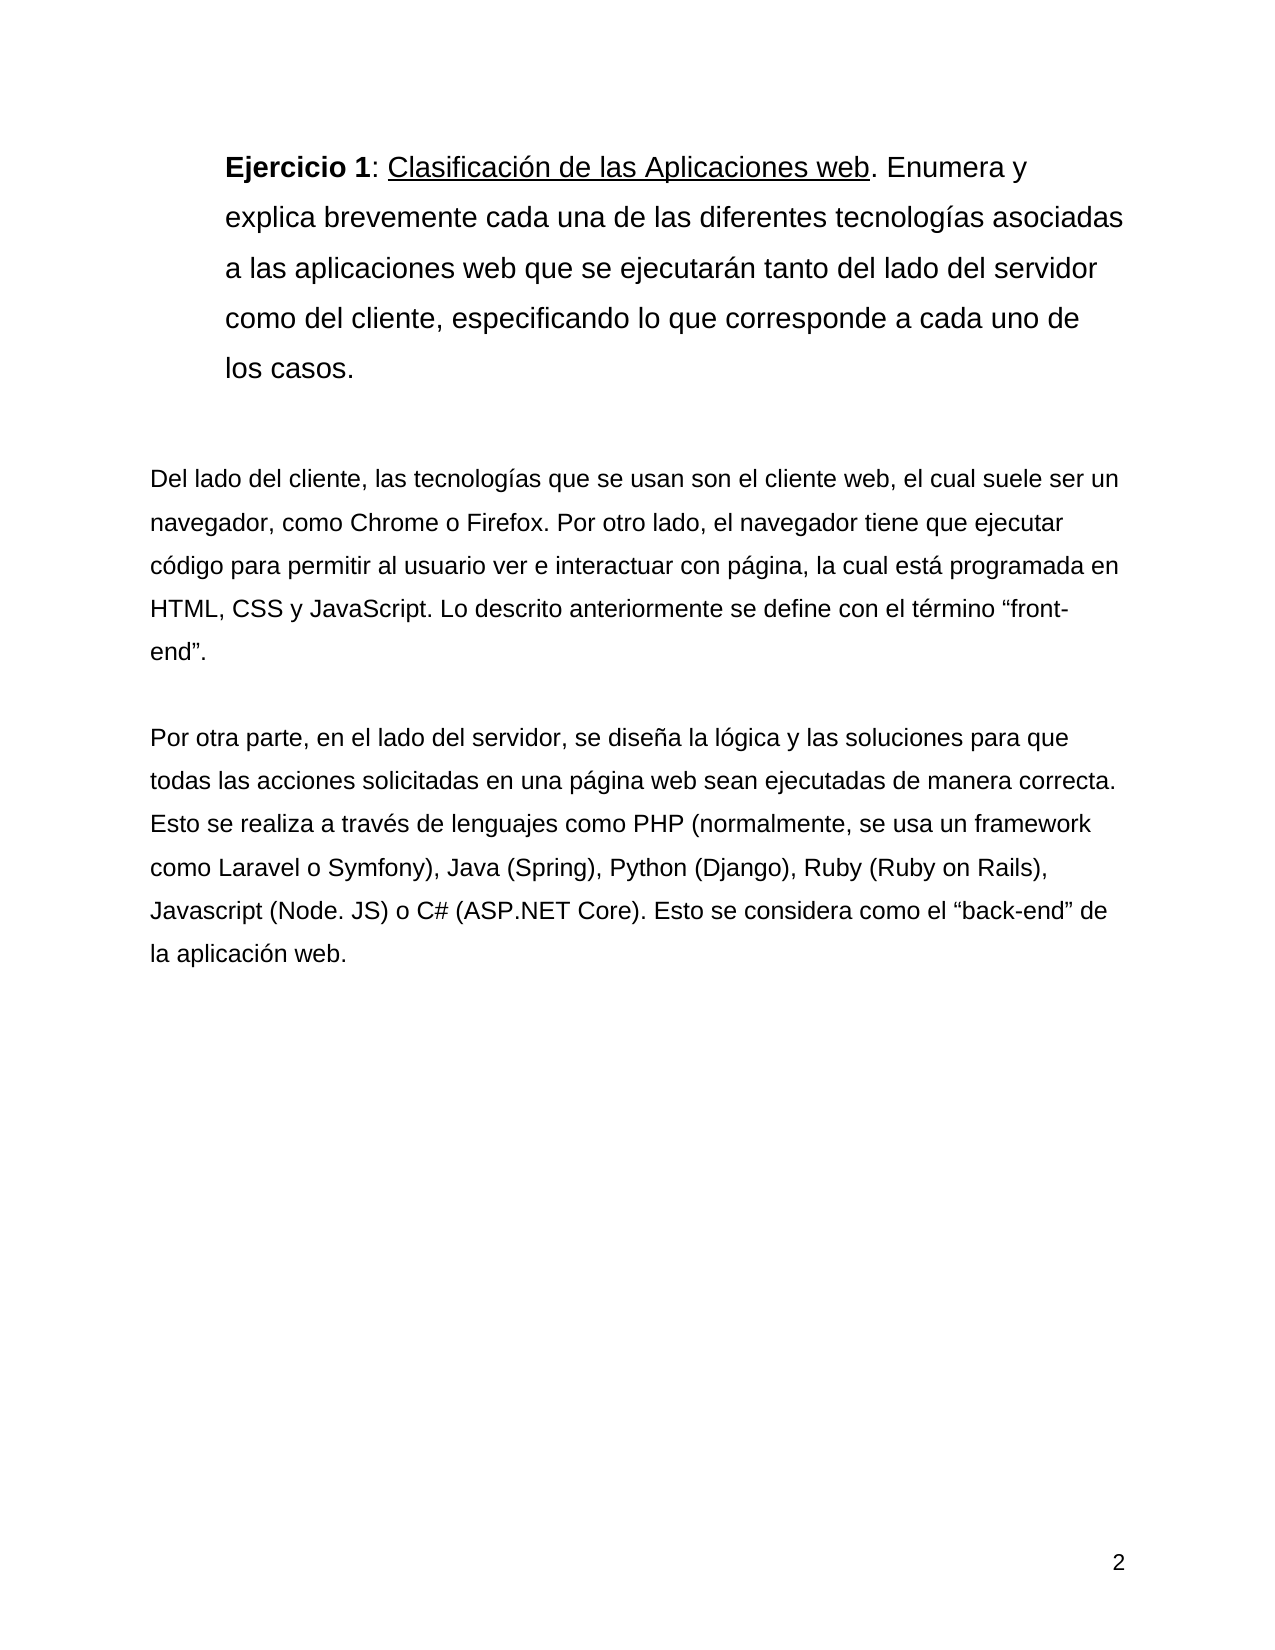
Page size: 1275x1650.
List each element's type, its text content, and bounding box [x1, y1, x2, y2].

text Por otra parte, en el lado del servidor, se diseña la lógica y las soluciones para que todas las acciones solicitadas en una página web sean ejecutadas de manera correcta. Esto se realiza a través de lenguajes como PHP (normalmente, se usa un framework como Laravel o Symfony), Java (Spring), Python (Django), Ruby (Ruby on Rails), Javascript (Node. JS) o C# (ASP.NET Core). Esto se considera como el “back-end” de la aplicación web. [150, 723, 1125, 967]
subtitle Ejercicio 1: Clasificación de las Aplicaciones web. Enumera y explica brevemente cada una de las diferentes tecnologías asociadas a las aplicaciones web que se ejecutarán tanto del lado del servidor como del cliente, especificando lo que corresponde a cada uno de los casos. [225, 150, 1125, 385]
text Del lado del cliente, las tecnologías que se usan son el cliente web, el cual suele ser un navegador, como Chrome o Firefox. Por otro lado, el navegador tiene que ejecutar código para permitir al usuario ver e interactuar con página, la cual está programada en HTML, CSS y JavaScript. Lo descrito anteriormente se define con el término “front-end”. [150, 464, 1125, 666]
